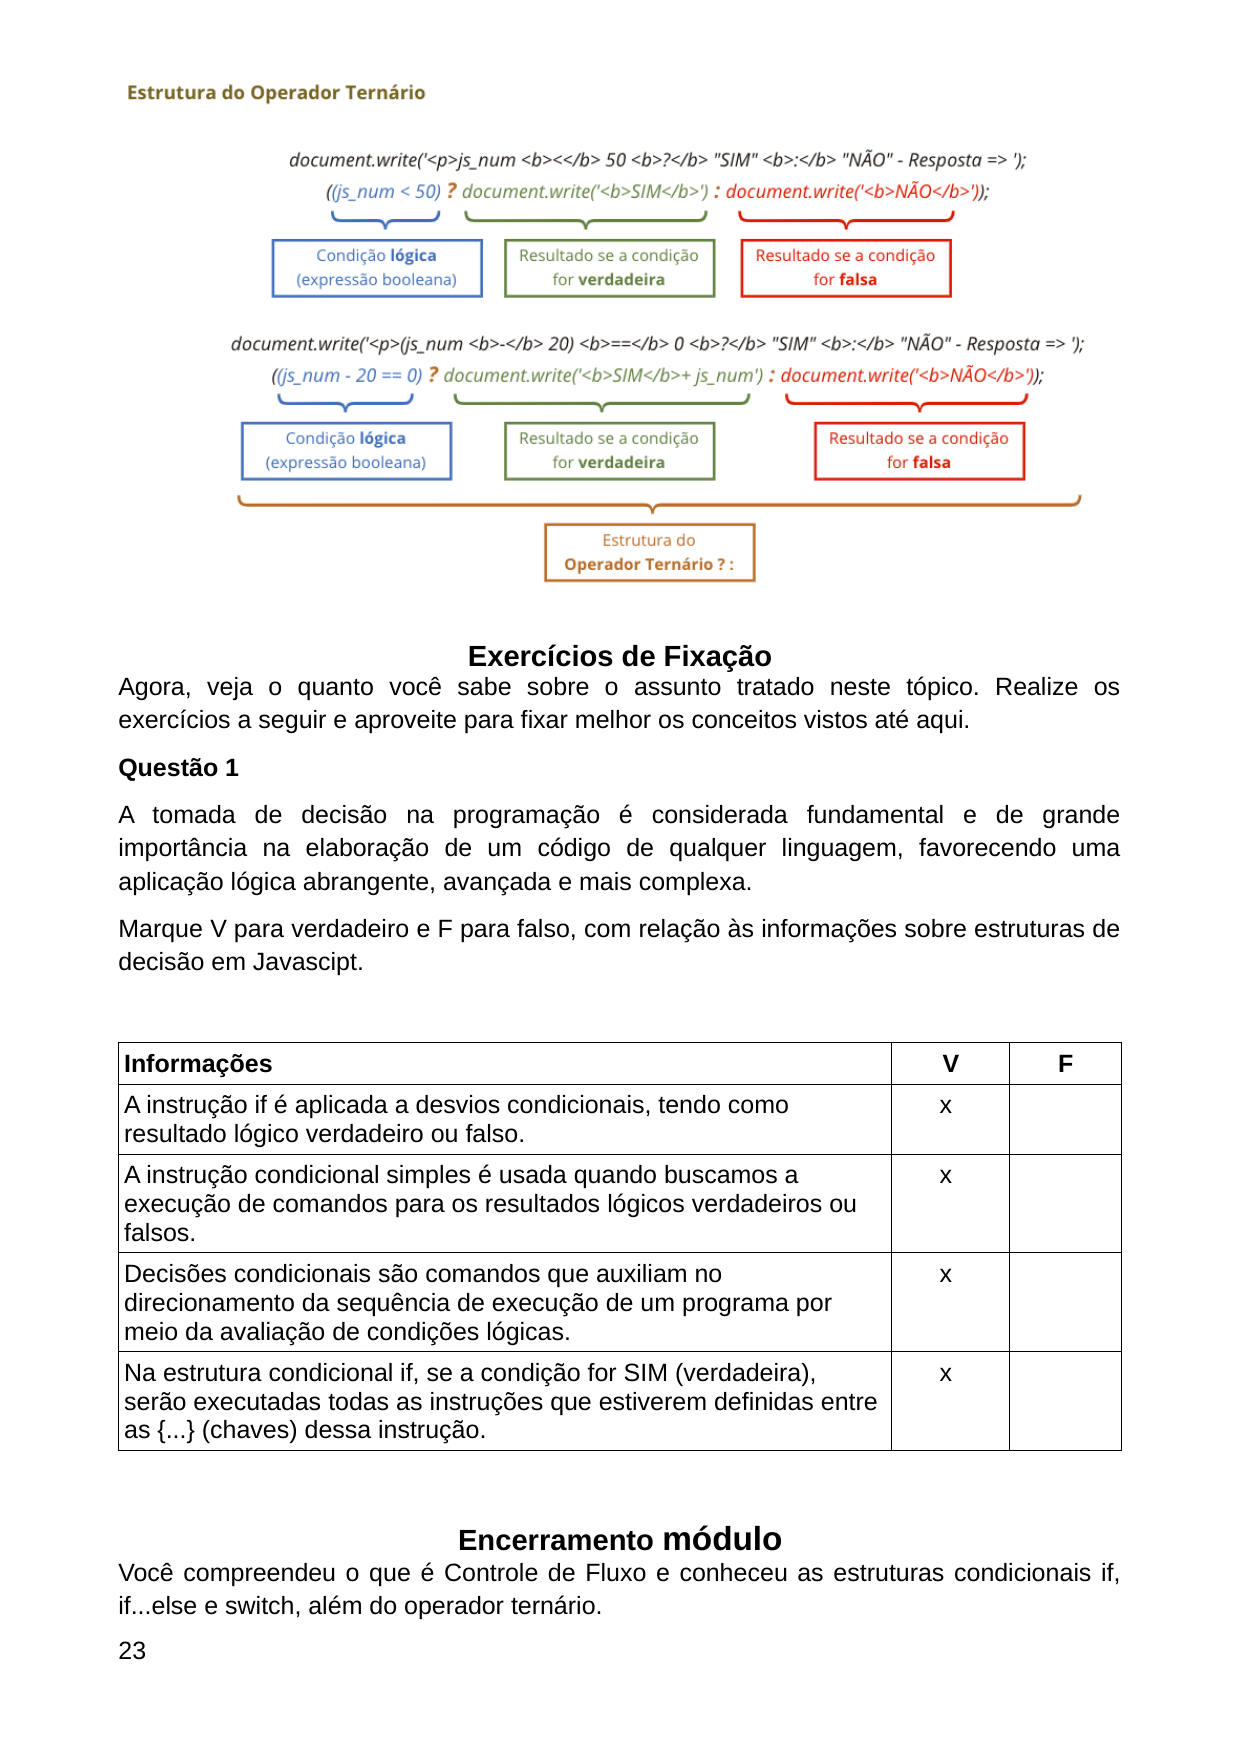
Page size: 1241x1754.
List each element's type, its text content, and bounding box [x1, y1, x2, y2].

table_cell [1010, 1085, 1121, 1153]
table_cell A instrução if é aplicada a desvios condicionais, tendo como resultado lógico verdadeiro ou falso. [119, 1085, 891, 1153]
table_cell x [892, 1155, 1009, 1252]
table_header F [1010, 1043, 1121, 1083]
table_cell x [892, 1352, 1009, 1450]
subtitle Encerramento módulo [118, 1519, 1122, 1558]
table_cell [1010, 1352, 1121, 1450]
table_cell Decisões condicionais são comandos que auxiliam no direcionamento da sequência de execução de um programa por meio da avaliação de condições lógicas. [119, 1253, 891, 1351]
text Você compreendeu o que é Controle de Fluxo e conheceu as estruturas condicionais if, if...else e switch, além do operador ternário. [118, 1558, 1122, 1619]
table_cell [1010, 1155, 1121, 1252]
table_cell [1010, 1253, 1121, 1351]
table_cell Na estrutura condicional if, se a condição for SIM (verdadeira), serão executadas todas as instruções que estiverem definidas entre as {...} (chaves) dessa instrução. [119, 1352, 891, 1450]
subtitle Exercícios de Fixação [118, 639, 1122, 672]
text Questão 1 [118, 753, 1122, 782]
table_cell A instrução condicional simples é usada quando buscamos a execução de comandos para os resultados lógicos verdadeiros ou falsos. [119, 1155, 891, 1252]
table_cell x [892, 1253, 1009, 1351]
table_header Informações [119, 1043, 891, 1083]
text Agora, veja o quanto você sabe sobre o assunto tratado neste tópico. Realize os exercícios a seguir e aproveite para fixar melhor os conceitos vistos até aqui. [118, 672, 1122, 734]
text Marque V para verdadeiro e F para falso, com relação às informações sobre estruturas de decisão em Javascipt. [118, 914, 1122, 976]
table_cell x [892, 1085, 1009, 1153]
table_header V [892, 1043, 1009, 1083]
text A tomada de decisão na programação é considerada fundamental e de grande importância na elaboração de um código de qualquer linguagem, favorecendo uma aplicação lógica abrangente, avançada e mais complexa. [118, 800, 1122, 895]
